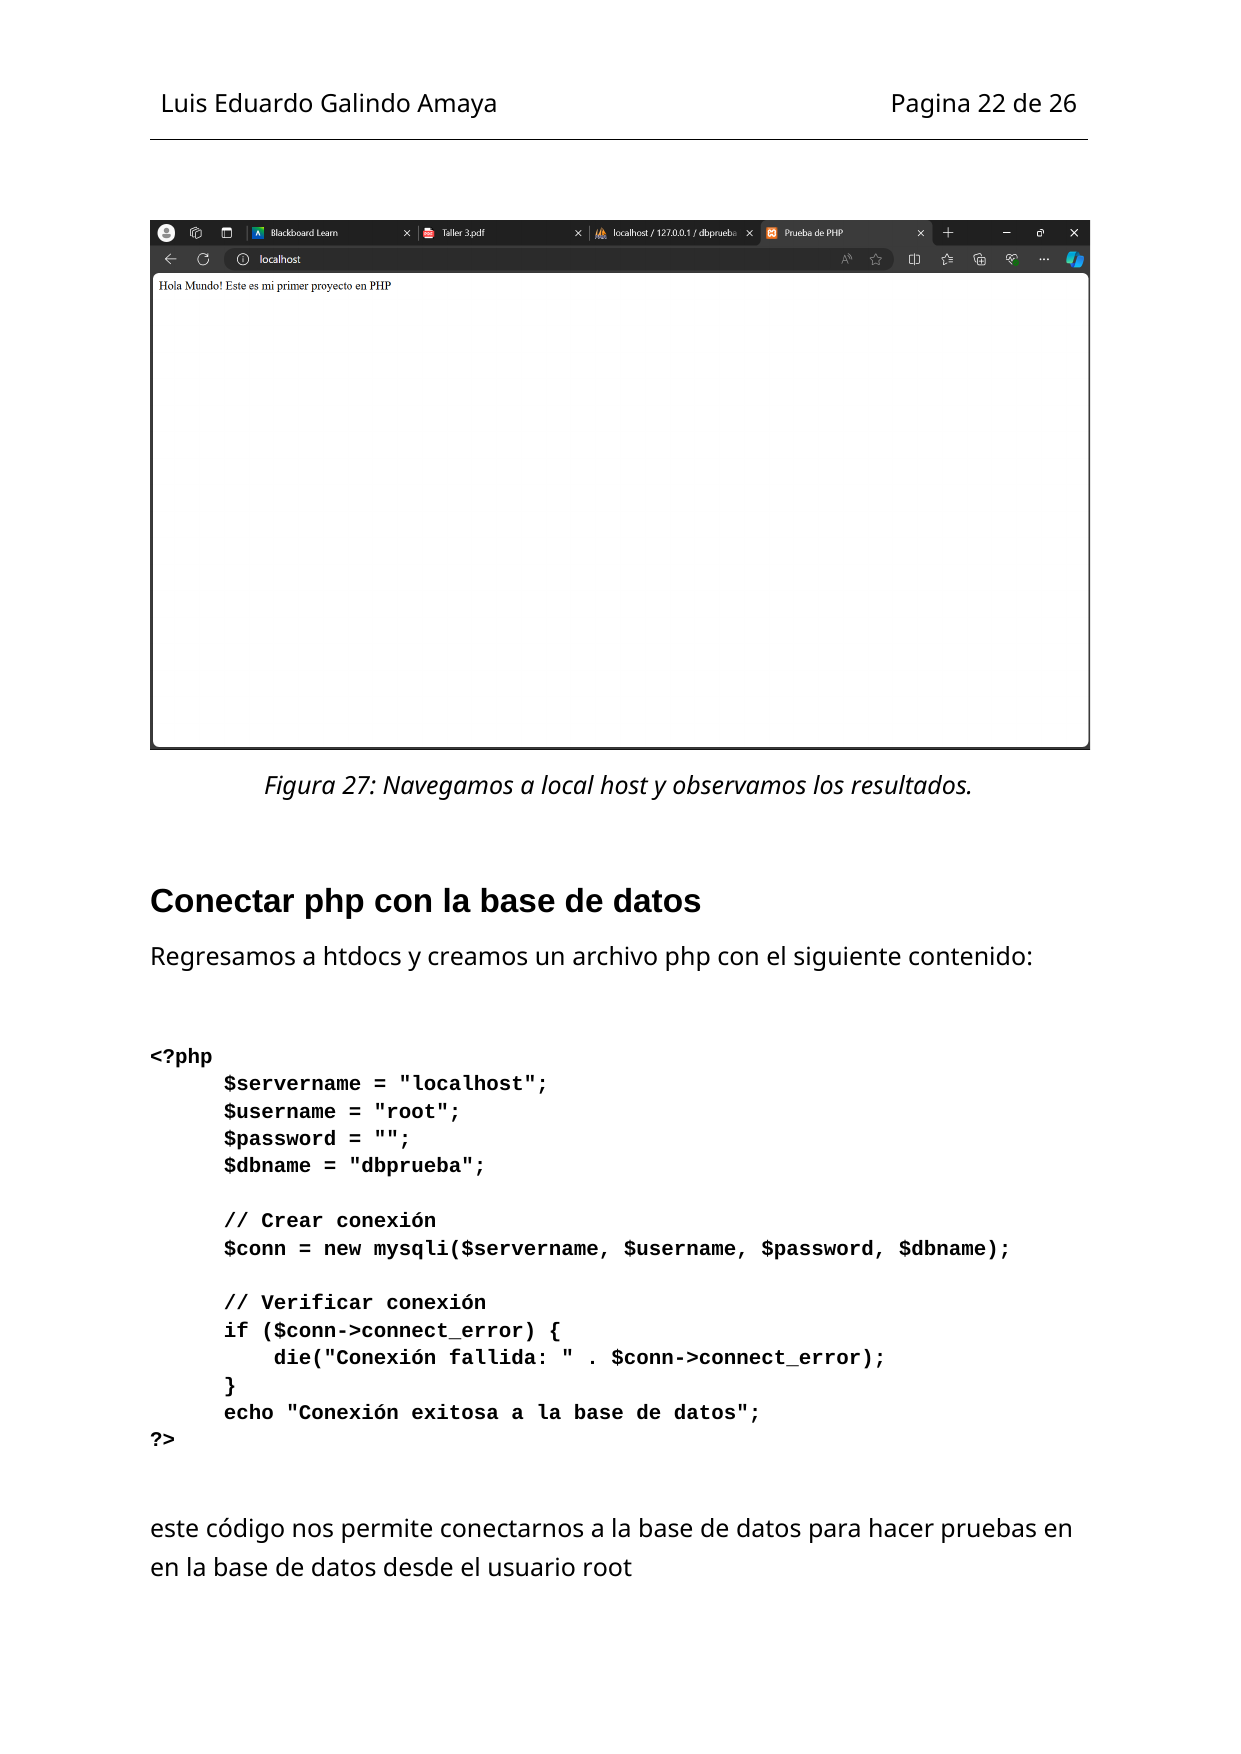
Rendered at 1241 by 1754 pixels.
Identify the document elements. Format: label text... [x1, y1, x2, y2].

text ?> [150, 1429, 1090, 1453]
text echo "Conexión exitosa a la base de datos"; [150, 1402, 1090, 1426]
text $dbname = "dbprueba"; [150, 1155, 1090, 1179]
text $conn = new mysqli($servername, $username, $password, $dbname); [150, 1238, 1090, 1261]
text Regresamos a htdocs y creamos un archivo php con el siguiente contenido: [150, 938, 1090, 972]
text if ($conn->connect_error) { [150, 1320, 1090, 1343]
text <?php [150, 1046, 1090, 1069]
text este código nos permite conectarnos a la base de datos para hacer pruebas en en la base de datos desde el usuario root [150, 1511, 1090, 1584]
text // Crear conexión [150, 1210, 1090, 1234]
picture [150, 220, 1091, 750]
text } [150, 1374, 1090, 1398]
text $servername = "localhost"; [150, 1073, 1090, 1097]
subtitle Conectar php con la base de datos [150, 881, 1090, 920]
text Figura 27: Navegamos a local host y observamos los resultados. [150, 750, 1090, 802]
text die("Conexión fallida: " . $conn->connect_error); [150, 1347, 1090, 1371]
text // Verificar conexión [150, 1292, 1090, 1316]
text $password = ""; [150, 1128, 1090, 1152]
text $username = "root"; [150, 1101, 1090, 1124]
